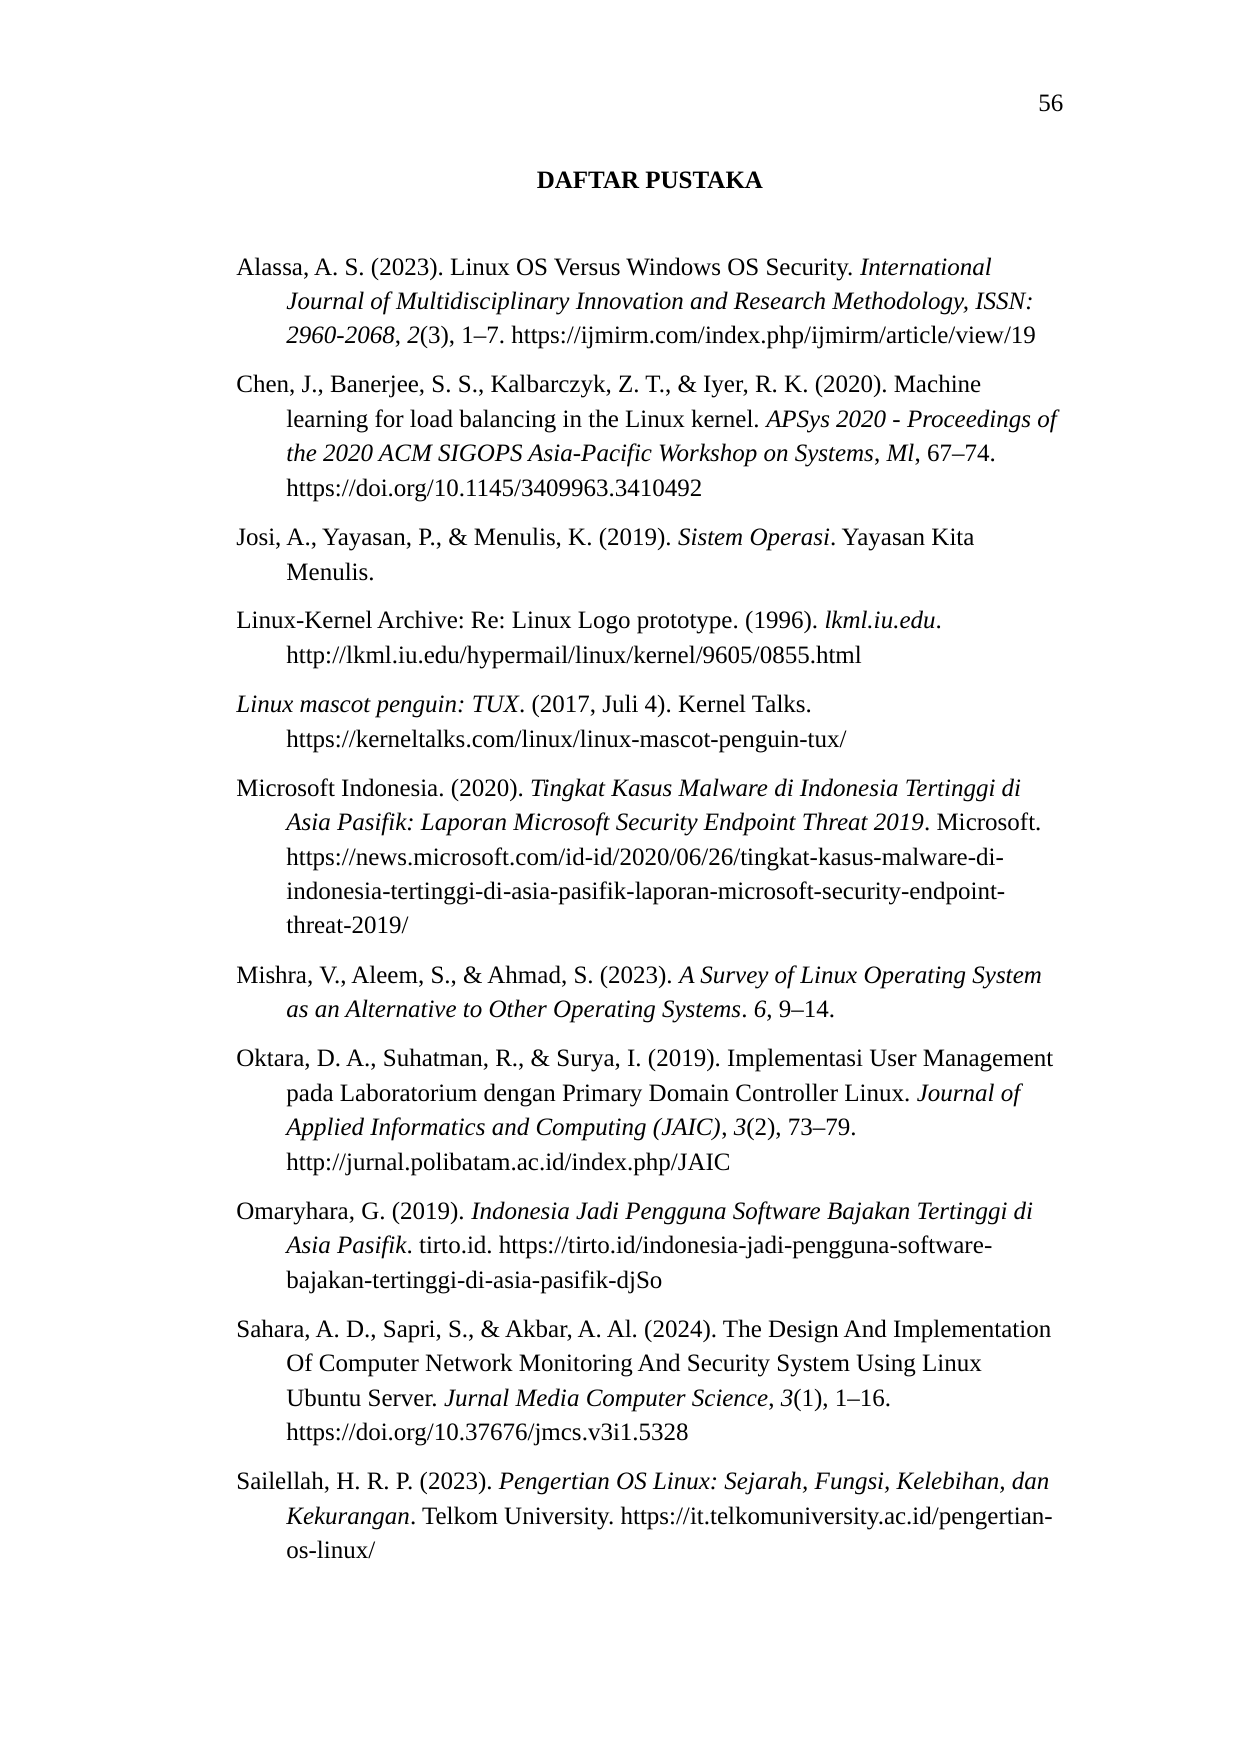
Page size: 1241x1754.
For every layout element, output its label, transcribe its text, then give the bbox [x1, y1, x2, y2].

text Sahara, A. D., Sapri, S., & Akbar, A. Al. (2024). The Design And Implementation Of Computer Network Monitoring And Security System Using Linux Ubuntu Server. Jurnal Media Computer Science, 3(1), 1–16. https://doi.org/10.37676/jmcs.v3i1.5328 [236, 1314, 1063, 1446]
text Sailellah, H. R. P. (2023). Pengertian OS Linux: Sejarah, Fungsi, Kelebihan, dan Kekurangan. Telkom University. https://it.telkomuniversity.ac.id/pengertian-os-linux/ [236, 1466, 1063, 1564]
text Mishra, V., Aleem, S., & Ahmad, S. (2023). A Survey of Linux Operating System as an Alternative to Other Operating Systems. 6, 9–14. [236, 960, 1063, 1023]
text Oktara, D. A., Suhatman, R., & Surya, I. (2019). Implementasi User Management pada Laboratorium dengan Primary Domain Controller Linux. Journal of Applied Informatics and Computing (JAIC), 3(2), 73–79. http://jurnal.polibatam.ac.id/index.php/JAIC [236, 1043, 1063, 1175]
text Microsoft Indonesia. (2020). Tingkat Kasus Malware di Indonesia Tertinggi di Asia Pasifik: Laporan Microsoft Security Endpoint Threat 2019. Microsoft. https://news.microsoft.com/id-id/2020/06/26/tingkat-kasus-malware-di-indonesia-tertinggi-di-asia-pasifik-laporan-microsoft-security-endpoint-threat-2019/ [236, 773, 1063, 939]
text Chen, J., Banerjee, S. S., Kalbarczyk, Z. T., & Iyer, R. K. (2020). Machine learning for load balancing in the Linux kernel. APSys 2020 - Proceedings of the 2020 ACM SIGOPS Asia-Pacific Workshop on Systems, Ml, 67–74. https://doi.org/10.1145/3409963.3410492 [236, 369, 1063, 502]
text Alassa, A. S. (2023). Linux OS Versus Windows OS Security. International Journal of Multidisciplinary Innovation and Research Methodology, ISSN: 2960-2068, 2(3), 1–7. https://ijmirm.com/index.php/ijmirm/article/view/19 [236, 252, 1063, 349]
subtitle DAFTAR PUSTAKA [236, 165, 1063, 194]
text Omaryhara, G. (2019). Indonesia Jadi Pengguna Software Bajakan Tertinggi di Asia Pasifik. tirto.id. https://tirto.id/indonesia-jadi-pengguna-software-bajakan-tertinggi-di-asia-pasifik-djSo [236, 1196, 1063, 1293]
text Linux-Kernel Archive: Re: Linux Logo prototype. (1996). lkml.iu.edu. http://lkml.iu.edu/hypermail/linux/kernel/9605/0855.html [236, 606, 1063, 669]
text Josi, A., Yayasan, P., & Menulis, K. (2019). Sistem Operasi. Yayasan Kita Menulis. [236, 522, 1063, 585]
text Linux mascot penguin: TUX. (2017, Juli 4). Kernel Talks. https://kerneltalks.com/linux/linux-mascot-penguin-tux/ [236, 689, 1063, 752]
